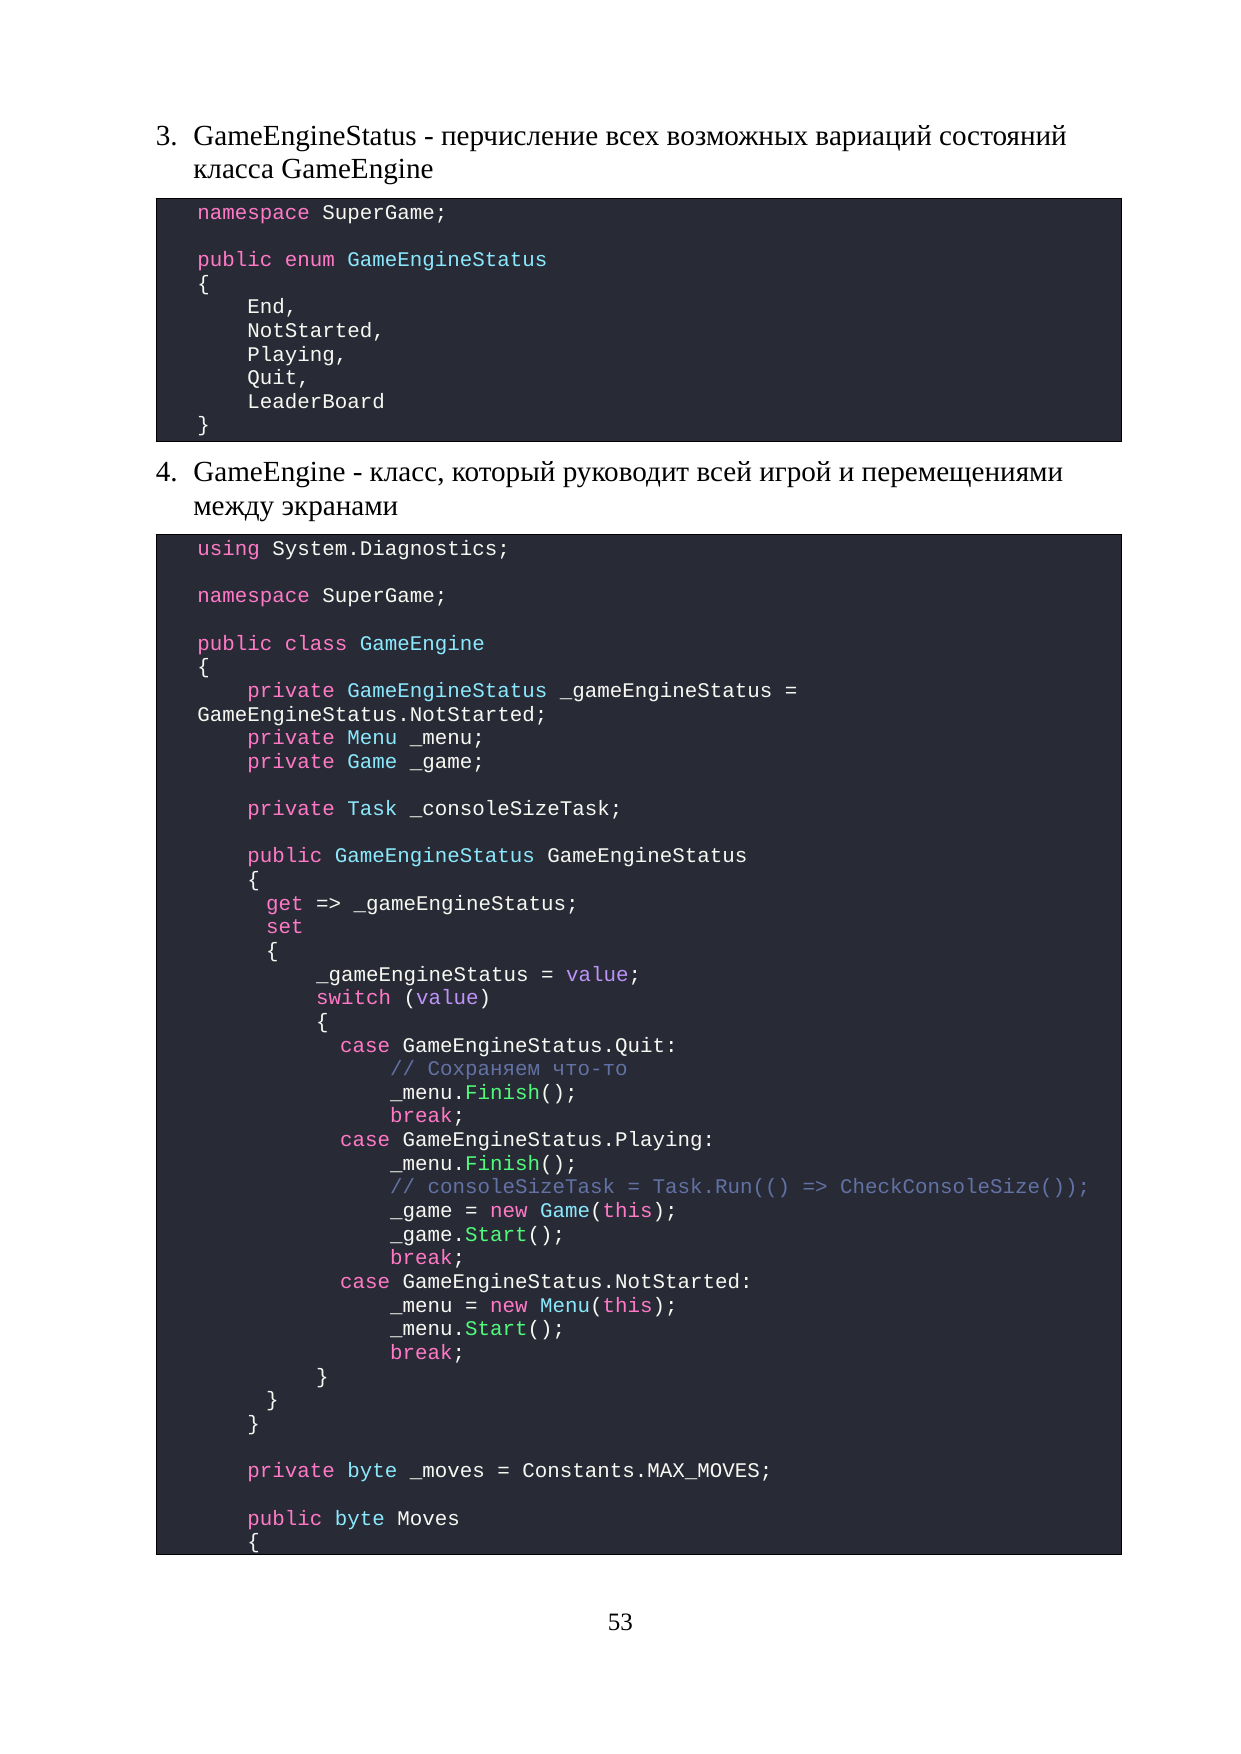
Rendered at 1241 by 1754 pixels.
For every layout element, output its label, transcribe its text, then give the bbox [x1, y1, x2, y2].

list _game = new Game(this); [157, 1196, 1121, 1220]
list switch (value) [157, 983, 1121, 1007]
list _game.Start(); [157, 1220, 1121, 1243]
list namespace SuperGame; [157, 581, 1121, 605]
list } [157, 1362, 1121, 1385]
list private GameEngineStatus _gameEngineStatus = GameEngineStatus.NotStarted; [157, 676, 1121, 723]
list { [157, 936, 1121, 960]
list case GameEngineStatus.NotStarted: [157, 1267, 1121, 1291]
list private Game _game; [157, 747, 1121, 771]
list Quit, [157, 363, 1121, 387]
list GameEngineStatus - перчисление всех возможных вариаций состояний класса GameEngine [156, 118, 1122, 185]
list public byte Moves [157, 1503, 1121, 1527]
list LeaderBoard [157, 387, 1121, 411]
list get => _gameEngineStatus; [157, 889, 1121, 912]
list { [157, 269, 1121, 292]
list { [157, 865, 1121, 889]
list { [157, 1527, 1121, 1554]
list private Menu _menu; [157, 723, 1121, 747]
list Playing, [157, 339, 1121, 363]
list private Task _consoleSizeTask; [157, 794, 1121, 818]
list break; [157, 1102, 1121, 1125]
list // Сохраняем что-то [157, 1054, 1121, 1078]
list } [157, 1385, 1121, 1409]
list case GameEngineStatus.Playing: [157, 1125, 1121, 1149]
list break; [157, 1338, 1121, 1362]
list namespace SuperGame; [157, 199, 1121, 221]
list _menu.Start(); [157, 1314, 1121, 1338]
list _menu.Finish(); [157, 1149, 1121, 1172]
list { [157, 652, 1121, 676]
list } [157, 411, 1121, 441]
list public class GameEngine [157, 629, 1121, 652]
list NotStarted, [157, 316, 1121, 339]
list break; [157, 1243, 1121, 1267]
list set [157, 912, 1121, 936]
list private byte _moves = Constants.MAX_MOVES; [157, 1456, 1121, 1480]
list case GameEngineStatus.Quit: [157, 1031, 1121, 1054]
list { [157, 1007, 1121, 1031]
list _menu = new Menu(this); [157, 1291, 1121, 1314]
list _gameEngineStatus = value; [157, 960, 1121, 983]
list public enum GameEngineStatus [157, 245, 1121, 269]
list _menu.Finish(); [157, 1078, 1121, 1102]
list public GameEngineStatus GameEngineStatus [157, 841, 1121, 865]
list GameEngine - класс, который руководит всей игрой и перемещениями между экранами [156, 454, 1122, 522]
list using System.Diagnostics; [157, 535, 1121, 558]
list End, [157, 292, 1121, 316]
list // consoleSizeTask = Task.Run(() => CheckConsoleSize()); [157, 1172, 1121, 1196]
list } [157, 1409, 1121, 1433]
